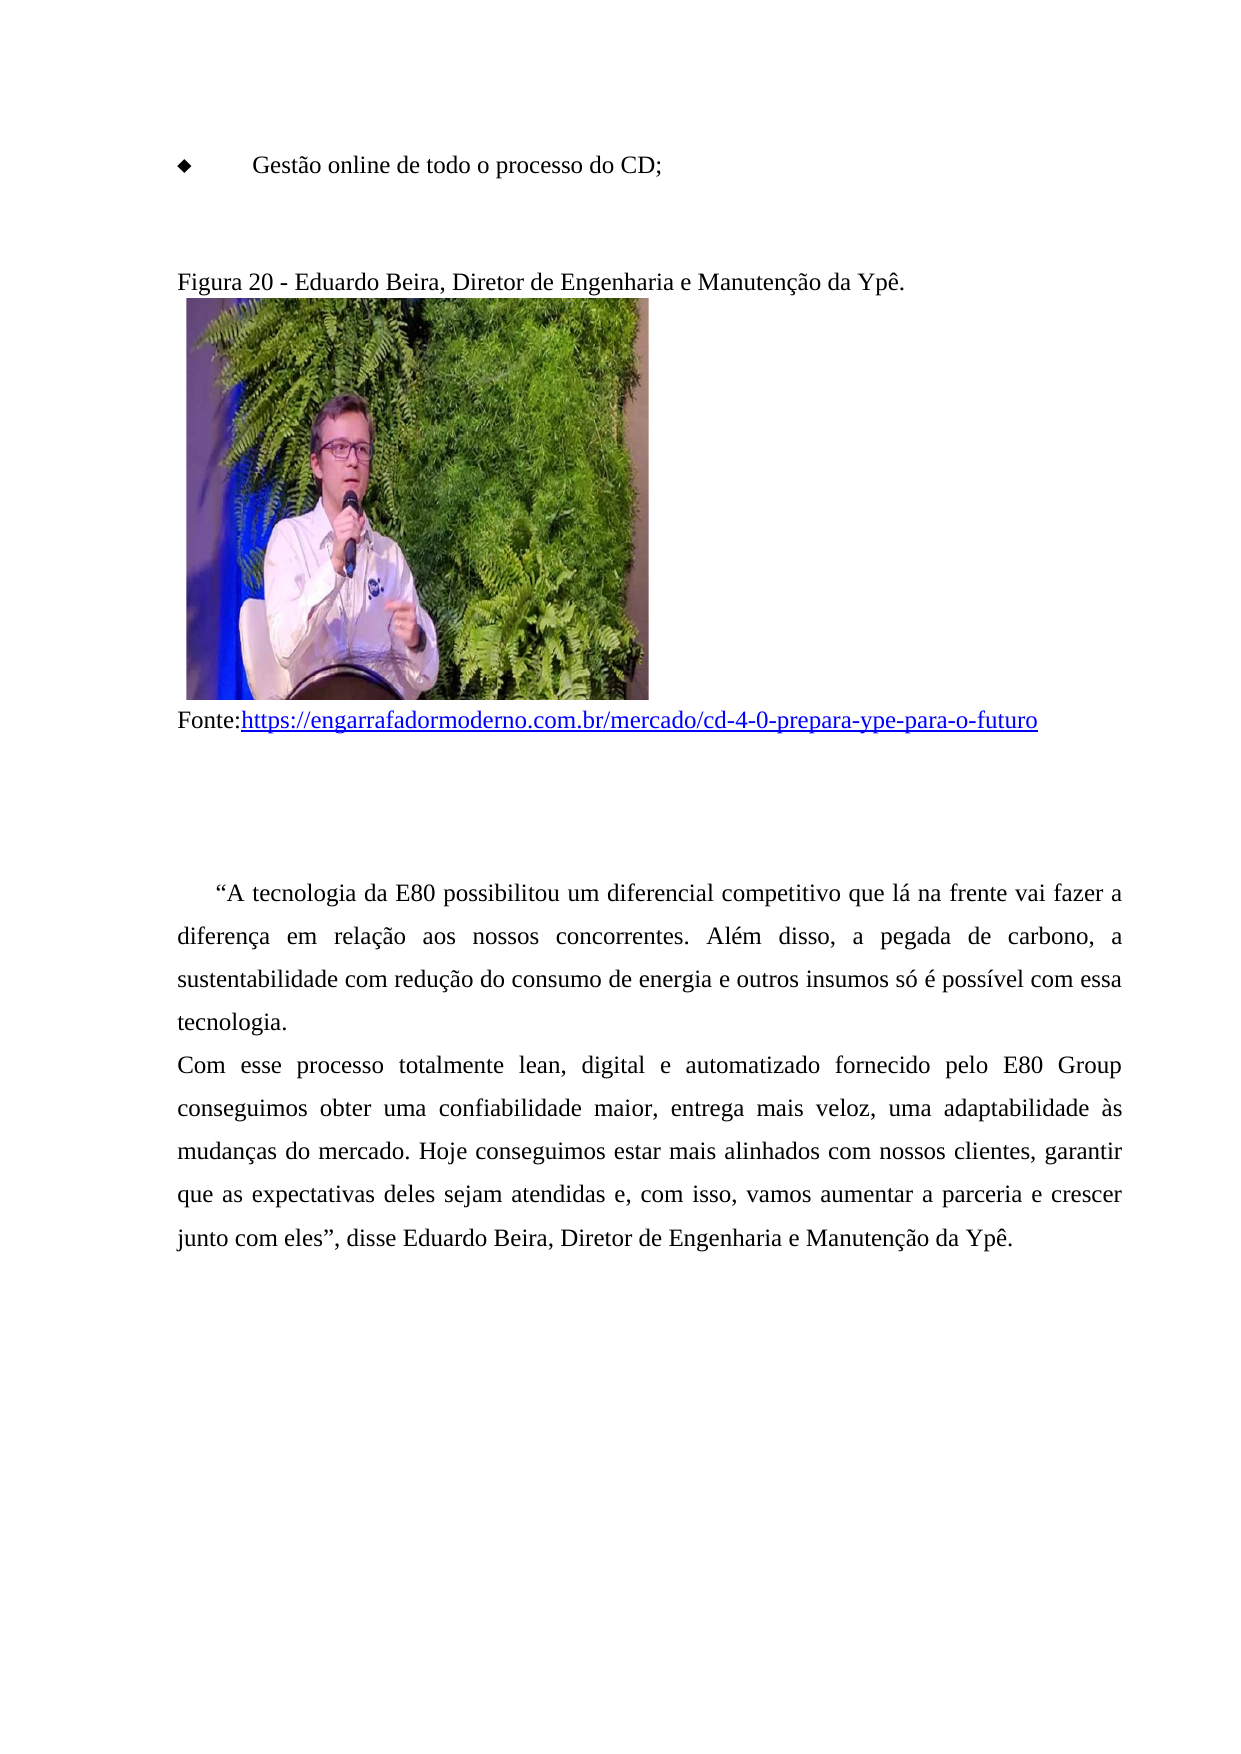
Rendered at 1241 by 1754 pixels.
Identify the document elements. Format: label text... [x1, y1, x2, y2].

text Fonte:https://engarrafadormoderno.com.br/mercado/cd-4-0-prepara-ype-para-o-futuro [177, 705, 1123, 734]
text Figura 20 - Eduardo Beira, Diretor de Engenharia e Manutenção da Ypê. [177, 267, 1123, 296]
picture [186, 298, 649, 700]
text “A tecnologia da E80 possibilitou um diferencial competitivo que lá na frente vai fazer a diferença em relação aos nossos concorrentes. Além disso, a pegada de carbono, a sustentabilidade com redução do consumo de energia e outros insumos só é possível com essa tecnologia. [177, 878, 1123, 1036]
text Com esse processo totalmente lean, digital e automatizado fornecido pelo E80 Group conseguimos obter uma confiabilidade maior, entrega mais veloz, uma adaptabilidade às mudanças do mercado. Hoje conseguimos estar mais alinhados com nossos clientes, garantir que as expectativas deles sejam atendidas e, com isso, vamos aumentar a parceria e crescer junto com eles”, disse Eduardo Beira, Diretor de Engenharia e Manutenção da Ypê. [177, 1050, 1123, 1251]
list Gestão online de todo o processo do CD; [177, 150, 1123, 179]
